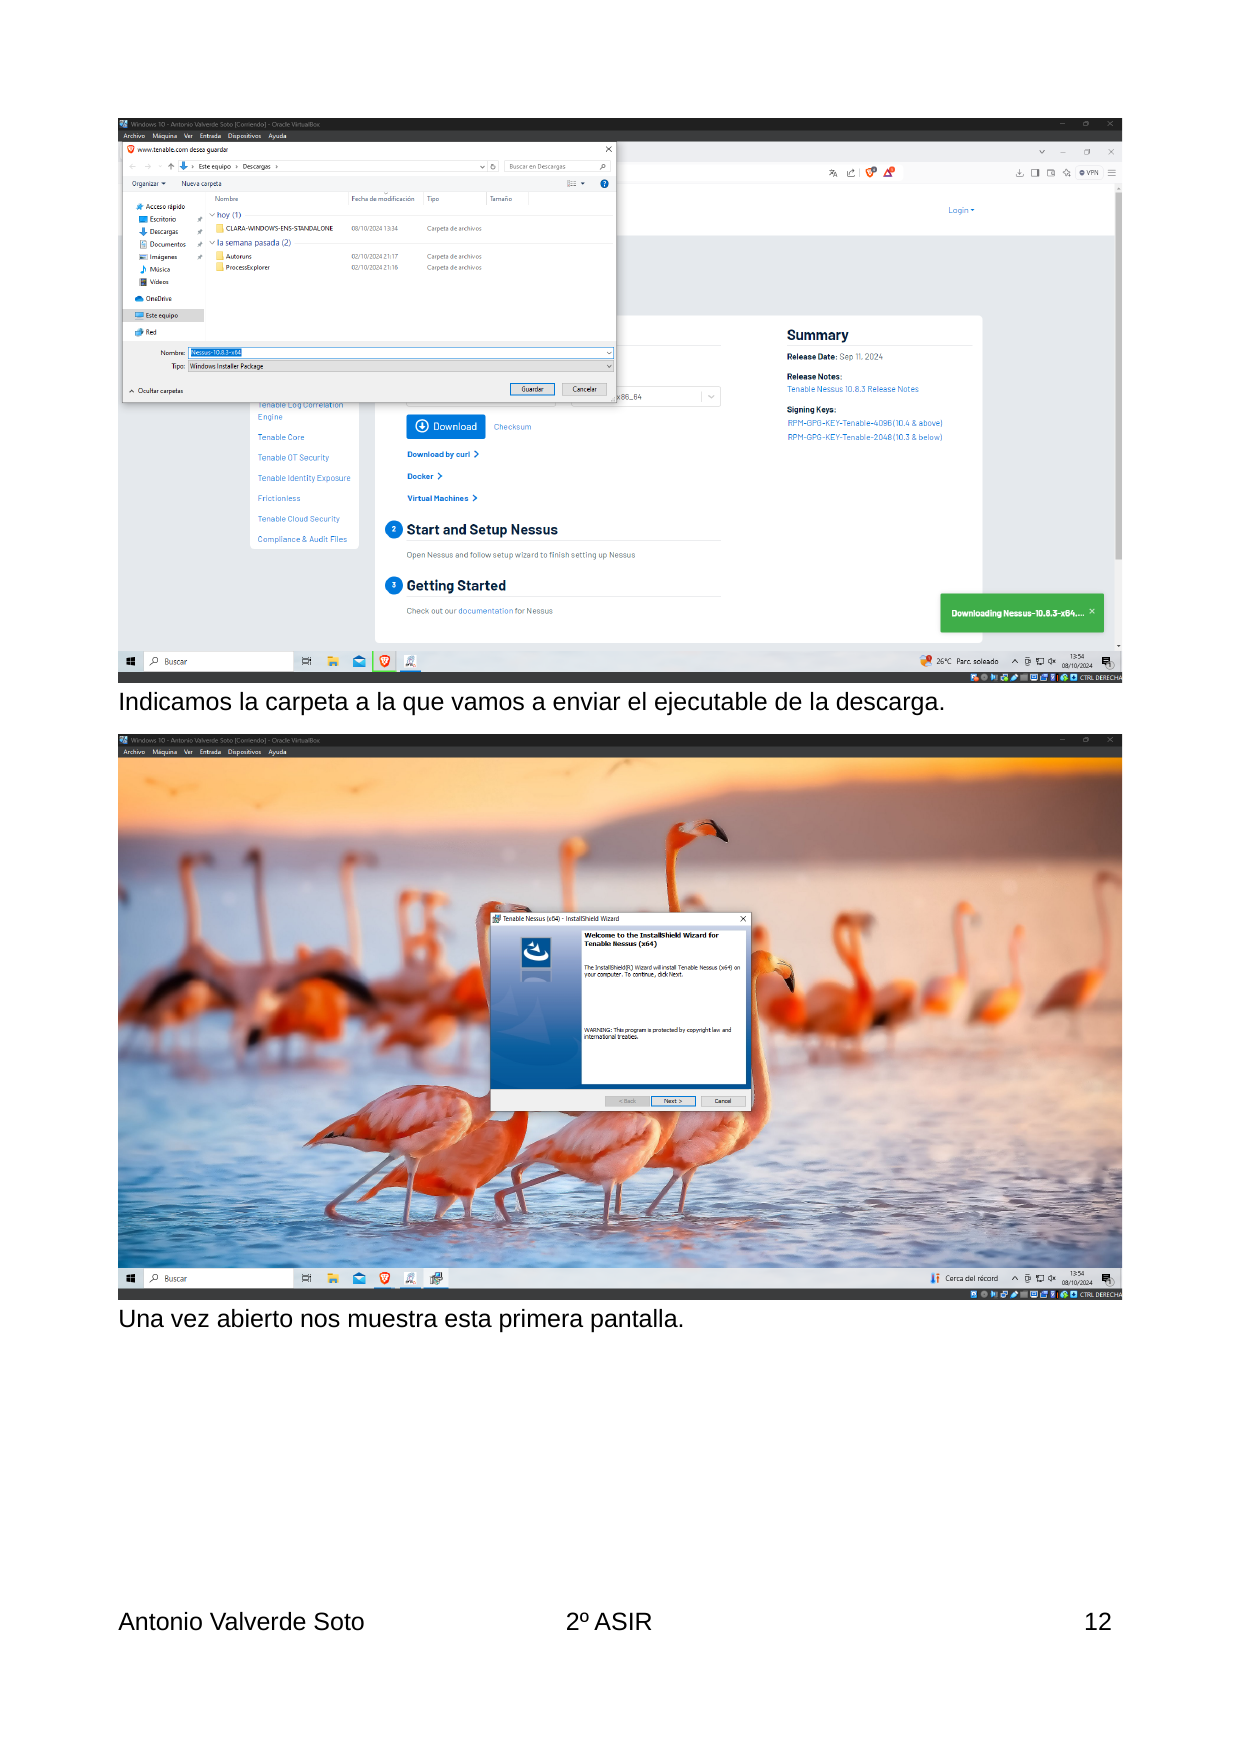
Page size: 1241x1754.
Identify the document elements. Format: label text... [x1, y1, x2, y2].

picture [118, 734, 1123, 1300]
text Indicamos la carpeta a la que vamos a enviar el ejecutable de la descarga. [118, 683, 1122, 716]
picture [118, 118, 1123, 683]
text Una vez abierto nos muestra esta primera pantalla. [118, 1300, 1122, 1332]
